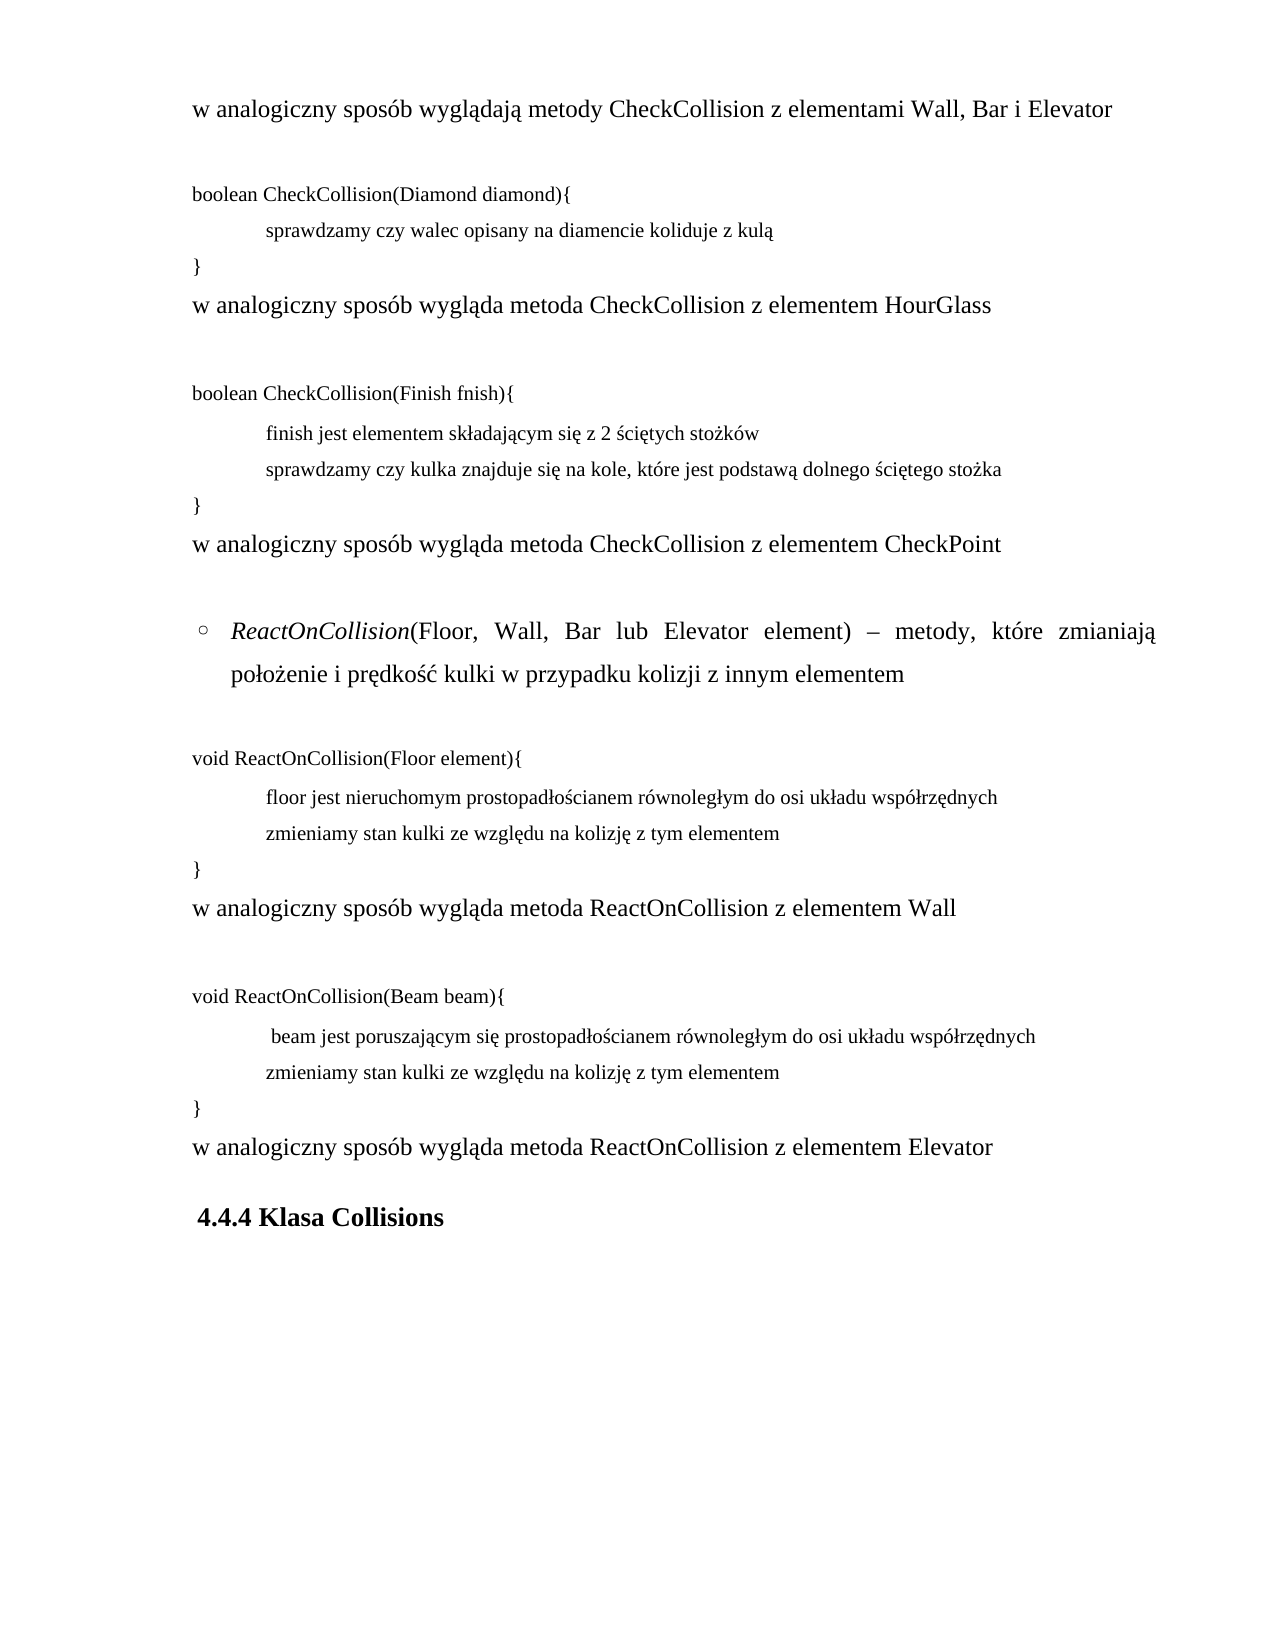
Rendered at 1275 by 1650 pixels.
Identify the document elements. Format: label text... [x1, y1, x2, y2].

text w analogiczny sposób wygląda metoda ReactOnCollision z elementem Elevator [118, 1132, 1157, 1161]
text w analogiczny sposób wyglądają metody CheckCollision z elementami Wall, Bar i Elevator [118, 94, 1157, 123]
text zmieniamy stan kulki ze względu na kolizję z tym elementem [118, 821, 1157, 845]
text boolean CheckCollision(Diamond diamond){ [118, 182, 1157, 206]
text } [118, 254, 1157, 278]
text floor jest nieruchomym prostopadłościanem równoległym do osi układu współrzędnych [118, 785, 1157, 809]
text w analogiczny sposób wygląda metoda CheckCollision z elementem CheckPoint [118, 529, 1157, 557]
text zmieniamy stan kulki ze względu na kolizję z tym elementem [118, 1060, 1157, 1084]
subtitle Klasa Collisions [191, 1201, 1157, 1232]
text sprawdzamy czy kulka znajduje się na kole, które jest podstawą dolnego ściętego stożka [118, 457, 1157, 481]
text boolean CheckCollision(Finish fnish){ [118, 381, 1157, 405]
text w analogiczny sposób wygląda metoda CheckCollision z elementem HourGlass [118, 290, 1157, 319]
text } [118, 857, 1157, 881]
text } [118, 1096, 1157, 1120]
text finish jest elementem składającym się z 2 ściętych stożków [118, 421, 1157, 444]
list ReactOnCollision(Floor, Wall, Bar lub Elevator element) – metody, które zmianiają położenie i prędkość kulki w przypadku kolizji z innym elementem [193, 616, 1157, 688]
text } [118, 493, 1157, 517]
text void ReactOnCollision(Floor element){ [118, 745, 1157, 769]
text w analogiczny sposób wygląda metoda ReactOnCollision z elementem Wall [118, 893, 1157, 922]
text beam jest poruszającym się prostopadłościanem równoległym do osi układu współrzędnych [118, 1024, 1157, 1048]
text void ReactOnCollision(Beam beam){ [118, 984, 1157, 1008]
text sprawdzamy czy walec opisany na diamencie koliduje z kulą [118, 218, 1157, 242]
